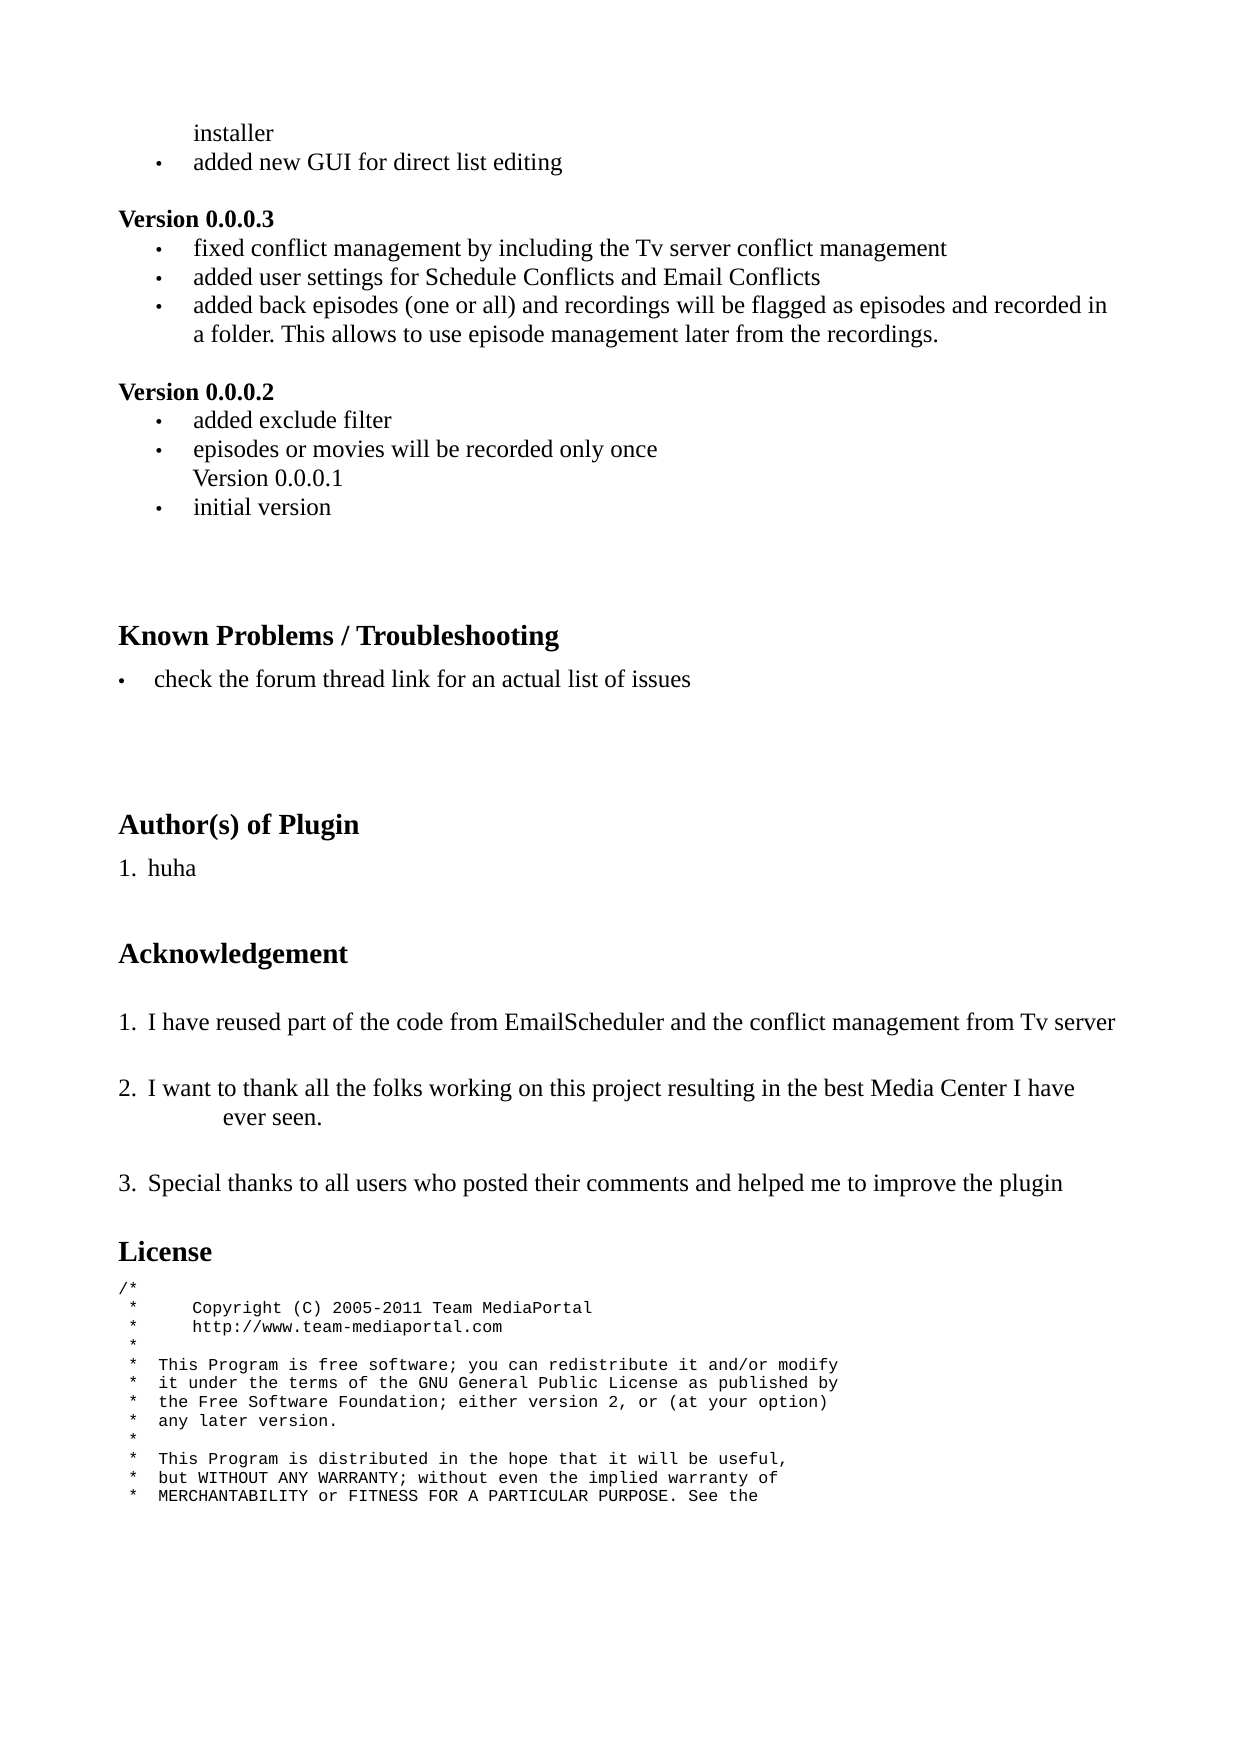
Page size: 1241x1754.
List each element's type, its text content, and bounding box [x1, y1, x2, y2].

text Known Problems / Troubleshooting [118, 618, 1122, 651]
list added exclude filter [156, 406, 1122, 434]
list Special thanks to all users who posted their comments and helped me to improve the plugin [118, 1168, 1122, 1197]
list fixed conflict management by including the Tv server conflict management [156, 233, 1122, 262]
text * This Program is distributed in the hope that it will be useful, [118, 1450, 1122, 1469]
text /* [118, 1281, 1122, 1299]
text * [118, 1337, 1122, 1356]
text * but WITHOUT ANY WARRANTY; without even the implied warranty of [118, 1469, 1122, 1488]
list added back episodes (one or all) and recordings will be flagged as episodes and recorded in a folder. This allows to use episode management later from the recordings. [156, 291, 1122, 348]
list episodes or movies will be recorded only once [156, 434, 1122, 463]
list huha [118, 853, 1122, 882]
list check the forum thread link for an actual list of issues [118, 664, 1122, 693]
text Version 0.0.0.3 [118, 204, 1122, 233]
text * Copyright (C) 2005-2011 Team MediaPortal [118, 1299, 1122, 1318]
text * MERCHANTABILITY or FITNESS FOR A PARTICULAR PURPOSE. See the [118, 1488, 1122, 1507]
text * This Program is free software; you can redistribute it and/or modify [118, 1356, 1122, 1375]
text Acknowledgement [118, 936, 1122, 969]
list installer [156, 118, 1122, 147]
list initial version [156, 492, 1122, 521]
text Author(s) of Plugin [118, 807, 1122, 841]
text Version 0.0.0.2 [118, 377, 1122, 406]
text Version 0.0.0.1 [118, 463, 1122, 492]
text * [118, 1431, 1122, 1450]
text * http://www.team-mediaportal.com [118, 1318, 1122, 1337]
text * the Free Software Foundation; either version 2, or (at your option) [118, 1394, 1122, 1413]
text * it under the terms of the GNU General Public License as published by [118, 1375, 1122, 1394]
list added user settings for Schedule Conflicts and Email Conflicts [156, 262, 1122, 291]
text License [118, 1234, 1122, 1268]
text * any later version. [118, 1413, 1122, 1431]
list I have reused part of the code from EmailScheduler and the conflict management from Tv server [118, 1007, 1122, 1036]
list I want to thank all the folks working on this project resulting in the best Media Center I have ever seen. [118, 1073, 1122, 1131]
list added new GUI for direct list editing [156, 147, 1122, 176]
